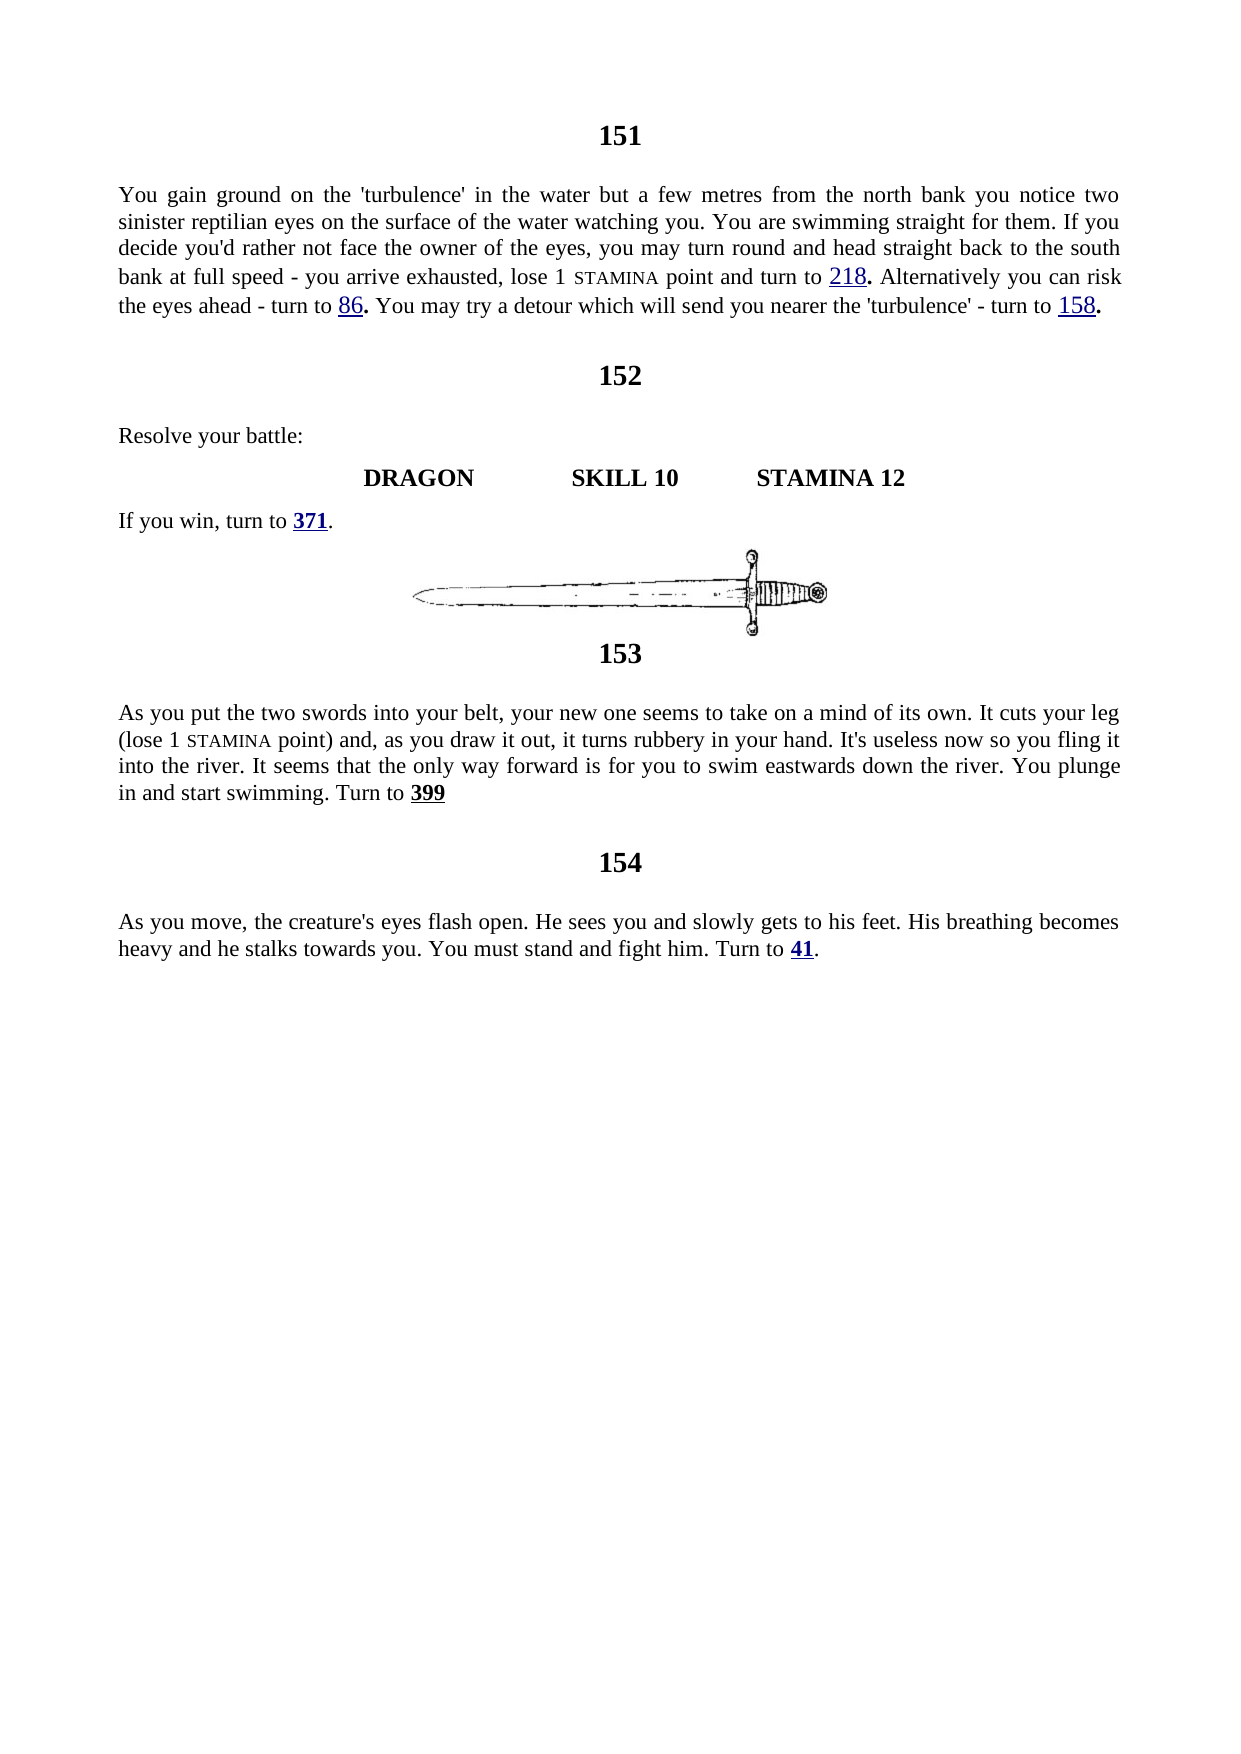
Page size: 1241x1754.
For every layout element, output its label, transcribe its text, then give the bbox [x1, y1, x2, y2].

text You gain ground on the 'turbulence' in the water but a few metres from the north bank you notice two sinister reptilian eyes on the surface of the water watching you. You are swimming straight for them. If you decide you'd rather not face the owner of the eyes, you may turn round and head straight back to the south bank at full speed - you arrive exhausted, lose 1 stamina point and turn to 218. Alternatively you can risk the eyes ahead - turn to 86. You may try a detour which will send you nearer the 'turbulence' - turn to 158. [118, 181, 1122, 319]
picture [412, 548, 828, 637]
subtitle 152 [118, 358, 1122, 392]
subtitle 153 [118, 573, 1122, 670]
subtitle 154 [118, 845, 1122, 878]
text DRAGON SKILL 10 STAMINA 12 [118, 463, 1122, 492]
text If you win, turn to 371. [118, 507, 1122, 533]
text As you move, the creature's eyes flash open. He sees you and slowly gets to his feet. His breathing becomes heavy and he stalks towards you. You must stand and fight him. Turn to 41. [118, 908, 1122, 961]
subtitle 151 [118, 118, 1122, 152]
text Resolve your battle: [118, 422, 1122, 448]
text As you put the two swords into your belt, your new one seems to take on a mind of its own. It cuts your leg (lose 1 stamina point) and, as you draw it out, it turns rubbery in your hand. It's useless now so you fling it into the river. It seems that the only way forward is for you to swim eastwards down the river. You plunge in and start swimming. Turn to 399 [118, 699, 1122, 805]
